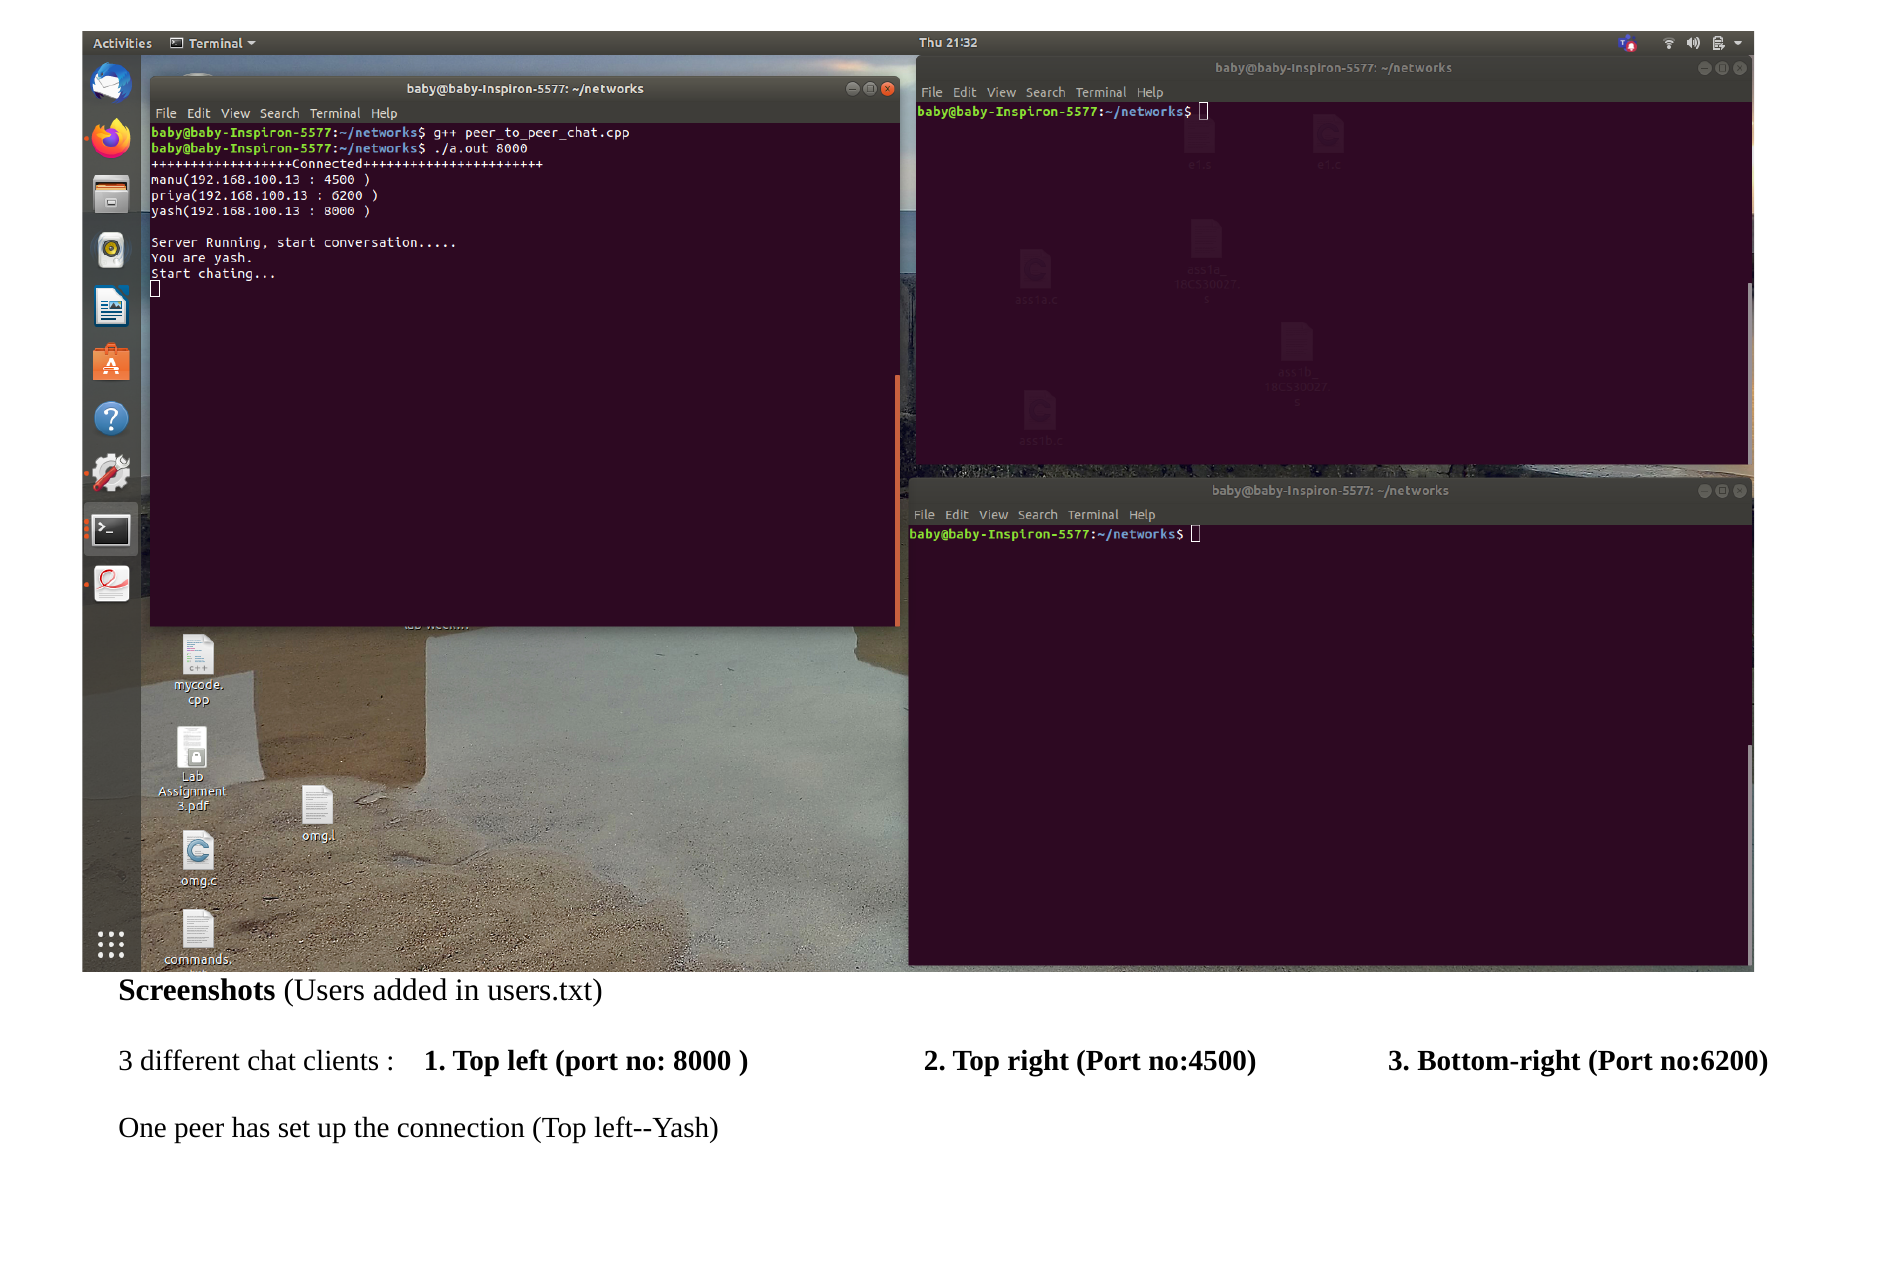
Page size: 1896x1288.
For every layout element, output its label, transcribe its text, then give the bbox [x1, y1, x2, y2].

text 3 different chat clients : 1. Top left (port no: 8000 ) 2. Top right (Port no:4500) 3. Bottom-right (Port no:6200) [118, 1043, 1777, 1077]
text One peer has set up the connection (Top left--Yash) [118, 1111, 1777, 1144]
text Screenshots (Users added in users.txt) [118, 118, 1777, 1008]
picture [82, 31, 1755, 972]
